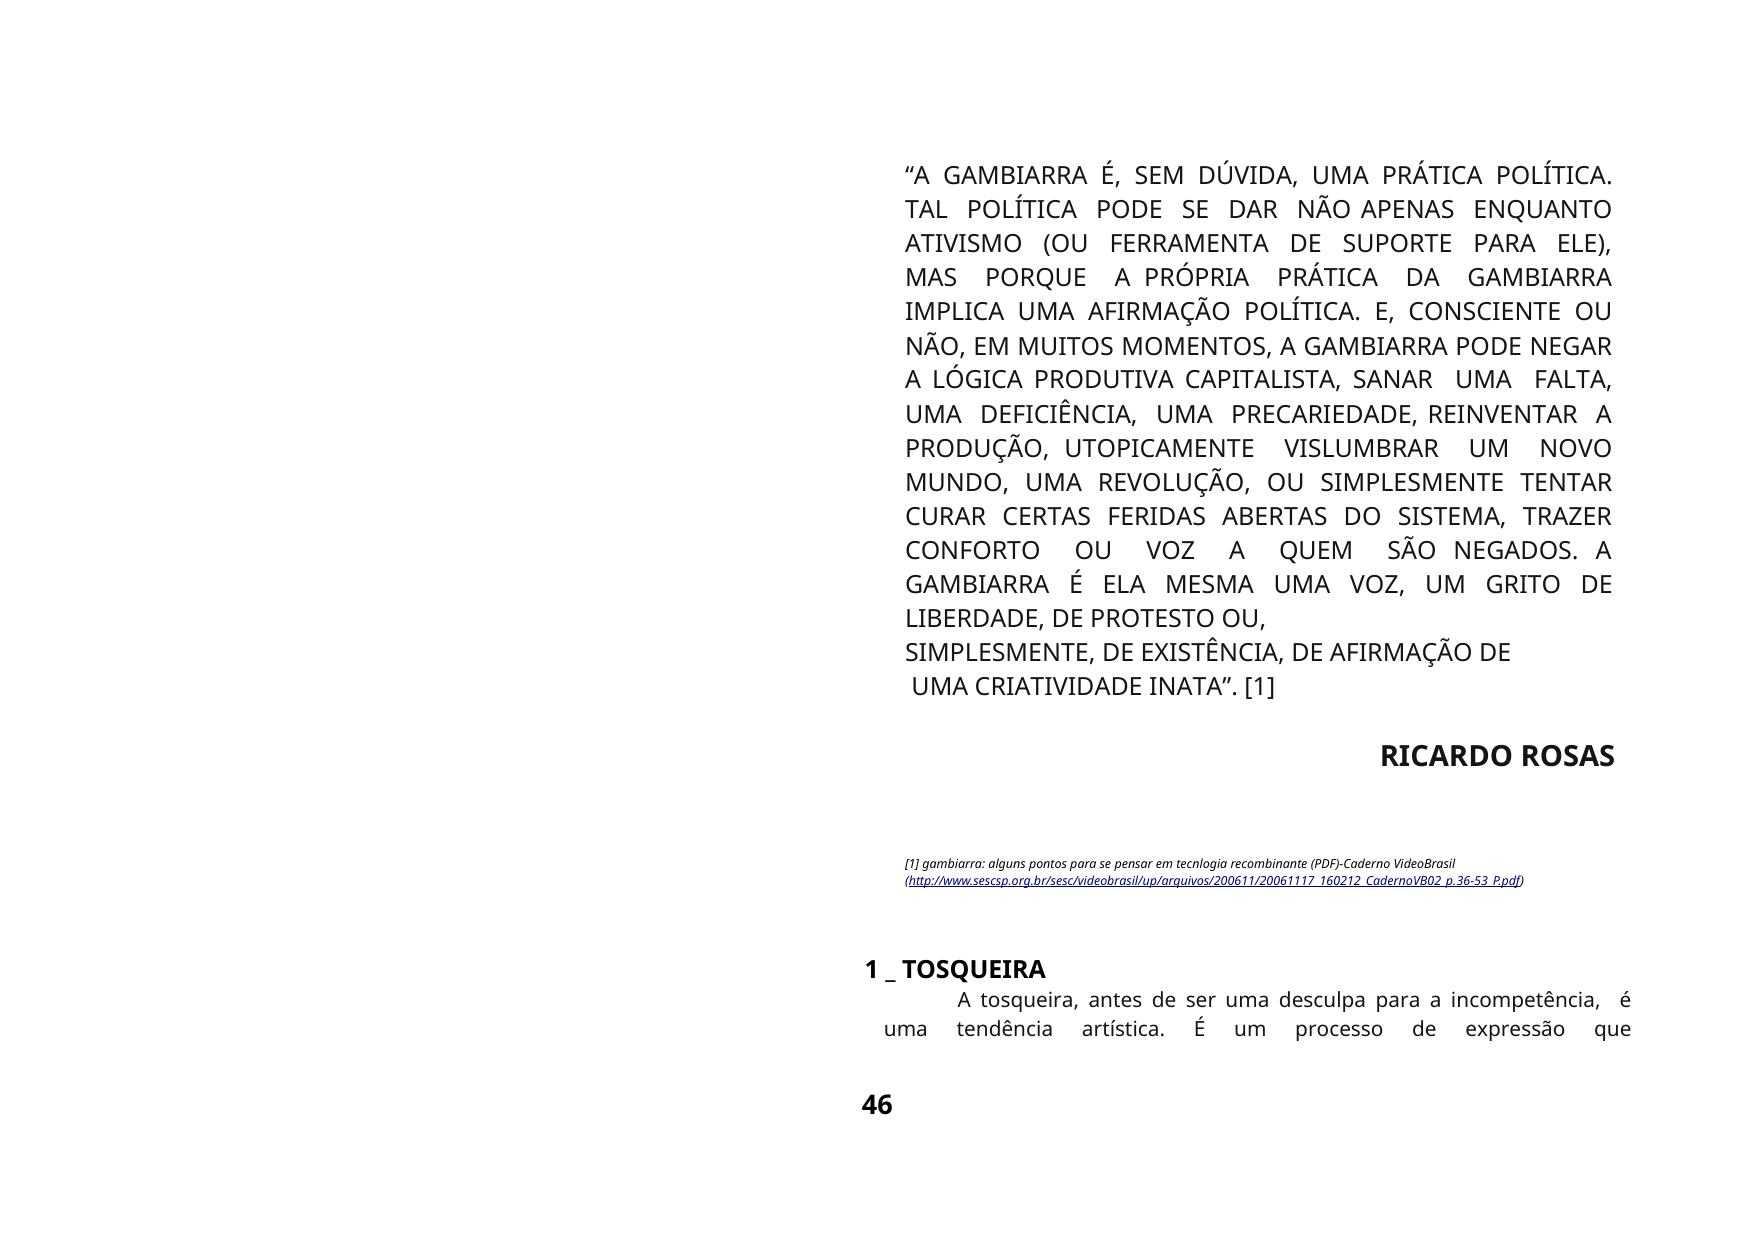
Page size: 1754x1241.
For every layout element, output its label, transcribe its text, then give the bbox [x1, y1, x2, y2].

text RICARDO ROSAS [905, 736, 1615, 775]
text (http://www.sescsp.org.br/sesc/videobrasil/up/arquivos/200611/20061117_160212_CadernoVB02_p.36-53_P.pdf) [905, 872, 1615, 889]
list 1 _ TOSQUEIRA [864, 951, 1628, 986]
text SIMPLESMENTE, DE EXISTÊNCIA, DE AFIRMAÇÃO DE [905, 635, 1613, 669]
text A tosqueira, antes de ser uma desculpa para a incompetência, é uma tendência artística. É um processo de expressão que [884, 986, 1633, 1042]
text UMA CRIATIVIDADE INATA”. [1] [905, 669, 1613, 703]
text [1] gambiarra: alguns pontos para se pensar em tecnlogia recombinante (PDF)-Caderno VideoBrasil [905, 855, 1615, 872]
text “A GAMBIARRA É, SEM DÚVIDA, UMA PRÁTICA POLÍTICA. TAL POLÍTICA PODE SE DAR NÃO APENAS ENQUANTO ATIVISMO (OU FERRAMENTA DE SUPORTE PARA ELE), MAS PORQUE A PRÓPRIA PRÁTICA DA GAMBIARRA IMPLICA UMA AFIRMAÇÃO POLÍTICA. E, CONSCIENTE OU NÃO, EM MUITOS MOMENTOS, A GAMBIARRA PODE NEGAR A LÓGICA PRODUTIVA CAPITALISTA, SANAR UMA FALTA, UMA DEFICIÊNCIA, UMA PRECARIEDADE, REINVENTAR A PRODUÇÃO, UTOPICAMENTE VISLUMBRAR UM NOVO MUNDO, UMA REVOLUÇÃO, OU SIMPLESMENTE TENTAR CURAR CERTAS FERIDAS ABERTAS DO SISTEMA, TRAZER CONFORTO OU VOZ A QUEM SÃO NEGADOS. A GAMBIARRA É ELA MESMA UMA VOZ, UM GRITO DE LIBERDADE, DE PROTESTO OU, [905, 158, 1613, 635]
